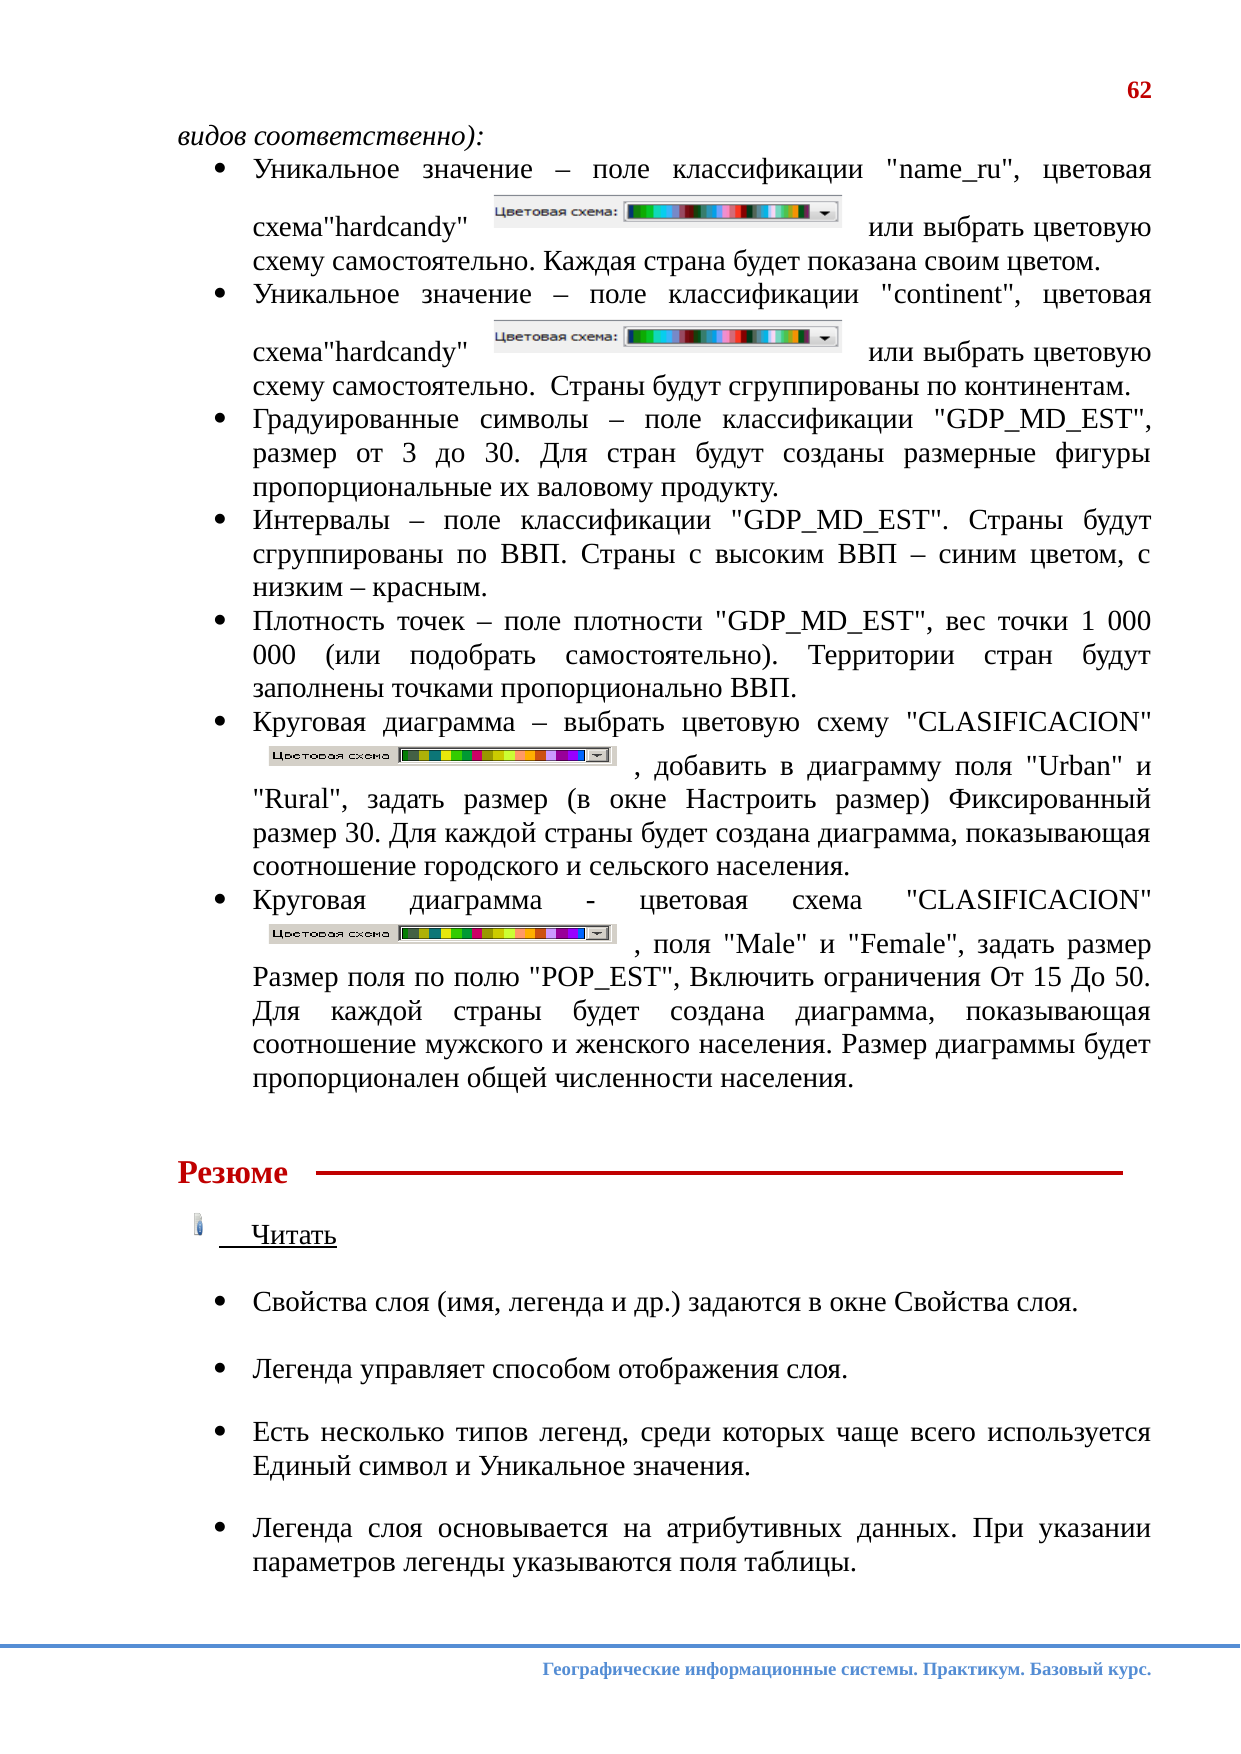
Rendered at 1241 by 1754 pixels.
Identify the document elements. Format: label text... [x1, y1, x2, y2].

list Круговая диаграмма – выбрать цветовую схему "CLASIFICACION" , добавить в диаграмму поля "Urban" и "Rural", задать размер (в окне Настроить размер) Фиксированный размер 30. Для каждой страны будет создана диаграмма, показывающая соотношение городского и сельского населения. [215, 704, 1152, 882]
list Легенда управляет способом отображения слоя. [215, 1352, 1152, 1385]
list Интервалы – поле классификации "GDP_MD_EST". Страны будут сгруппированы по ВВП. Страны с высоким ВВП – синим цветом, с низким – красным. [215, 502, 1152, 603]
text видов соответственно): [177, 118, 1152, 152]
text Читать [177, 1203, 1152, 1251]
list Градуированные символы – поле классификации "GDP_MD_EST", размер от 3 до 30. Для стран будут созданы размерные фигуры пропорциональные их валовому продукту. [215, 402, 1152, 502]
picture [493, 194, 843, 228]
picture [193, 1211, 203, 1236]
list Уникальное значение – поле классификации "name_ru", цветовая схема"hardcandy" или выбрать цветовую схему самостоятельно. Каждая страна будет показана своим цветом. [215, 152, 1152, 277]
list Плотность точек – поле плотности "GDP_MD_EST", вес точки 1 000 000 (или подобрать самостоятельно). Территории стран будут заполнены точками пропорционально ВВП. [215, 603, 1152, 704]
picture [493, 319, 843, 353]
picture [268, 746, 617, 766]
list Уникальное значение – поле классификации "continent", цветовая схема"hardcandy" или выбрать цветовую схему самостоятельно. Страны будут сгруппированы по континентам. [215, 277, 1152, 402]
list Есть несколько типов легенд, среди которых чаще всего используется Единый символ и Уникальное значения. [215, 1414, 1152, 1481]
text Резюме [177, 1152, 1152, 1190]
list Свойства слоя (имя, легенда и др.) задаются в окне Свойства слоя. [215, 1284, 1152, 1318]
list Легенда слоя основывается на атрибутивных данных. При указании параметров легенды указываются поля таблицы. [215, 1510, 1152, 1577]
list Круговая диаграмма - цветовая схема "CLASIFICACION" , поля "Male" и "Female", задать размер Размер поля по полю "POP_EST", Включить ограничения От 15 До 50. Для каждой страны будет создана диаграмма, показывающая соотношение мужского и женского населения. Размер диаграммы будет пропорционален общей численности населения. [215, 882, 1152, 1093]
picture [268, 924, 617, 944]
